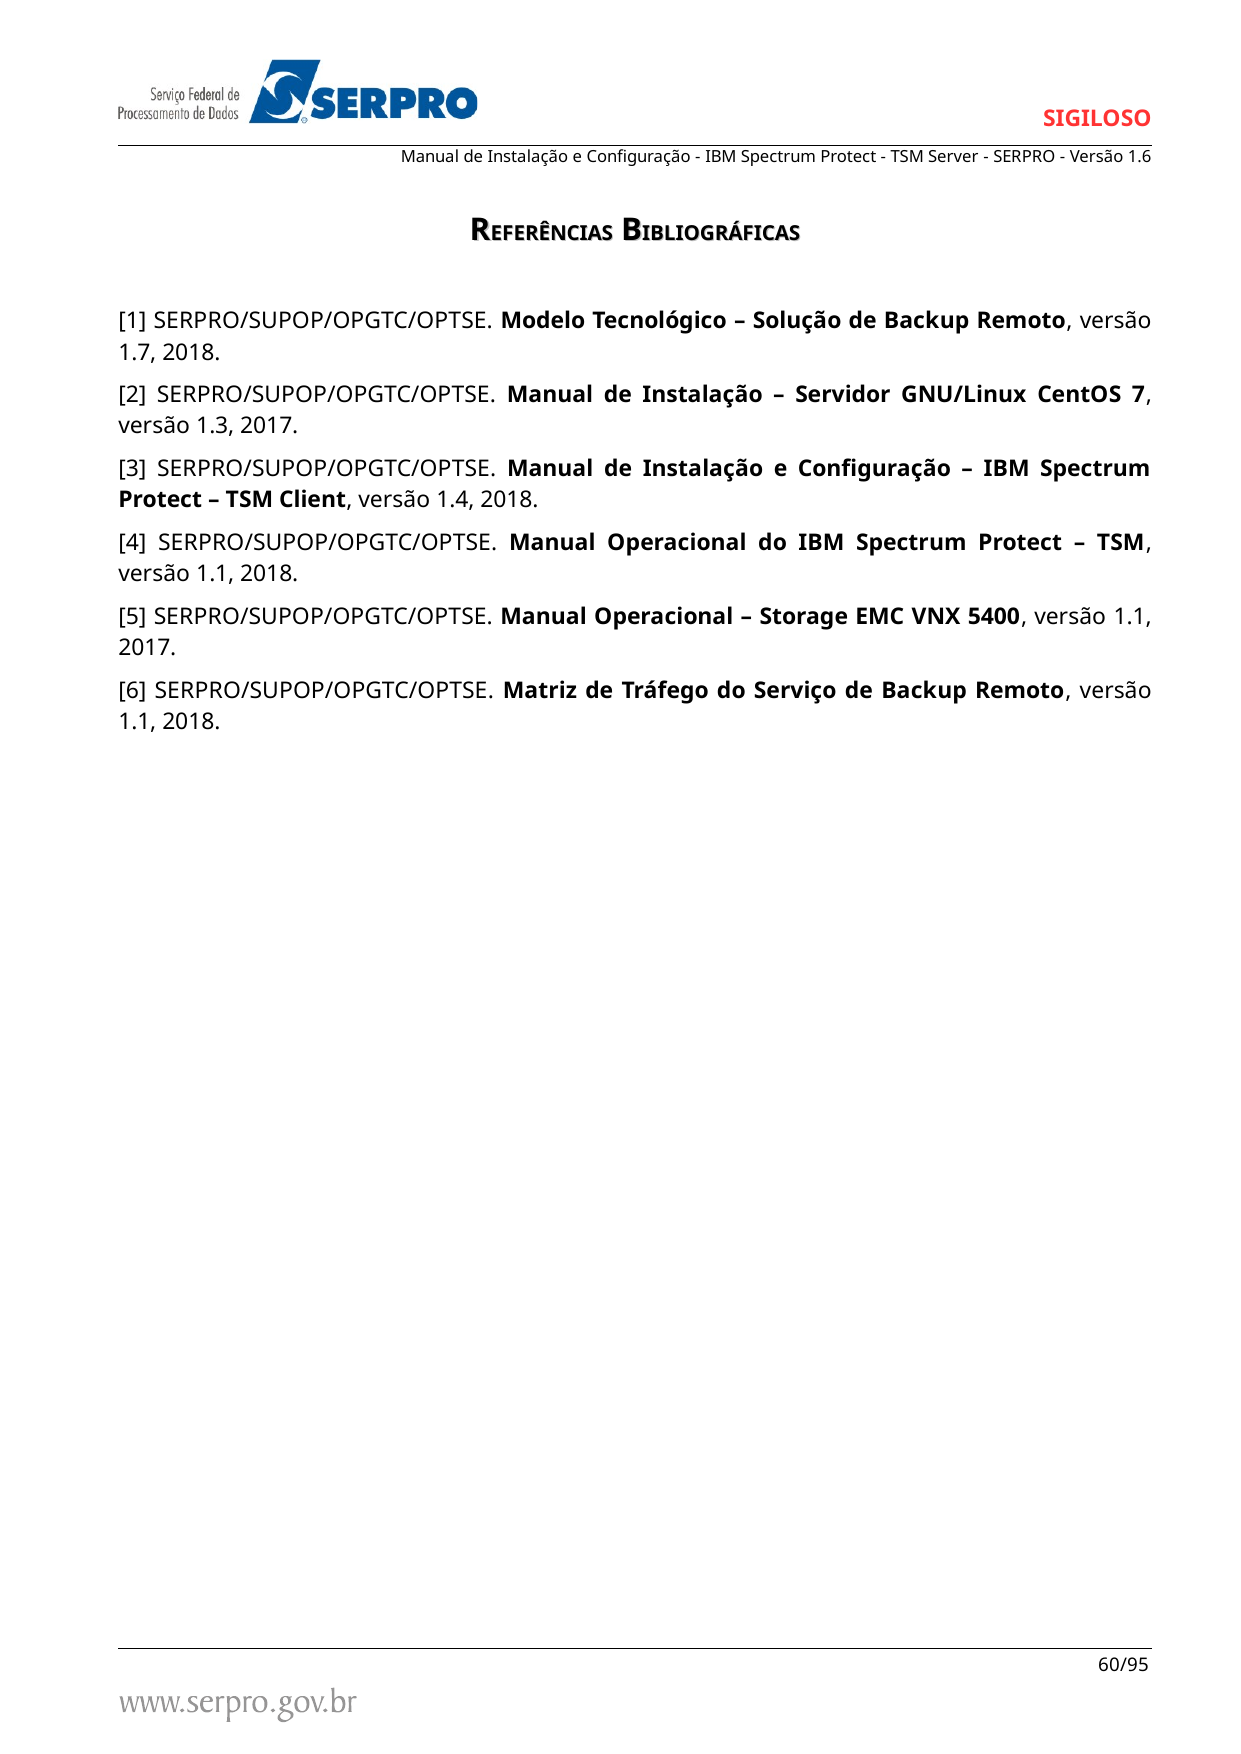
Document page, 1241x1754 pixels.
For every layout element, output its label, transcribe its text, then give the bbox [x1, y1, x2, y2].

title Referências Bibliográficas [118, 207, 1152, 249]
text [5] SERPRO/SUPOP/OPGTC/OPTSE. Manual Operacional – Storage EMC VNX 5400, versão 1.1, 2017. [118, 600, 1152, 662]
text [4] SERPRO/SUPOP/OPGTC/OPTSE. Manual Operacional do IBM Spectrum Protect – TSM, versão 1.1, 2018. [118, 526, 1152, 588]
text [6] SERPRO/SUPOP/OPGTC/OPTSE. Matriz de Tráfego do Serviço de Backup Remoto, versão 1.1, 2018. [118, 674, 1152, 736]
text [3] SERPRO/SUPOP/OPGTC/OPTSE. Manual de Instalação e Configuração – IBM Spectrum Protect – TSM Client, versão 1.4, 2018. [118, 452, 1152, 514]
picture [118, 59, 478, 124]
text [2] SERPRO/SUPOP/OPGTC/OPTSE. Manual de Instalação – Servidor GNU/Linux CentOS 7, versão 1.3, 2017. [118, 378, 1152, 440]
text [1] SERPRO/SUPOP/OPGTC/OPTSE. Modelo Tecnológico – Solução de Backup Remoto, versão 1.7, 2018. [118, 304, 1152, 366]
